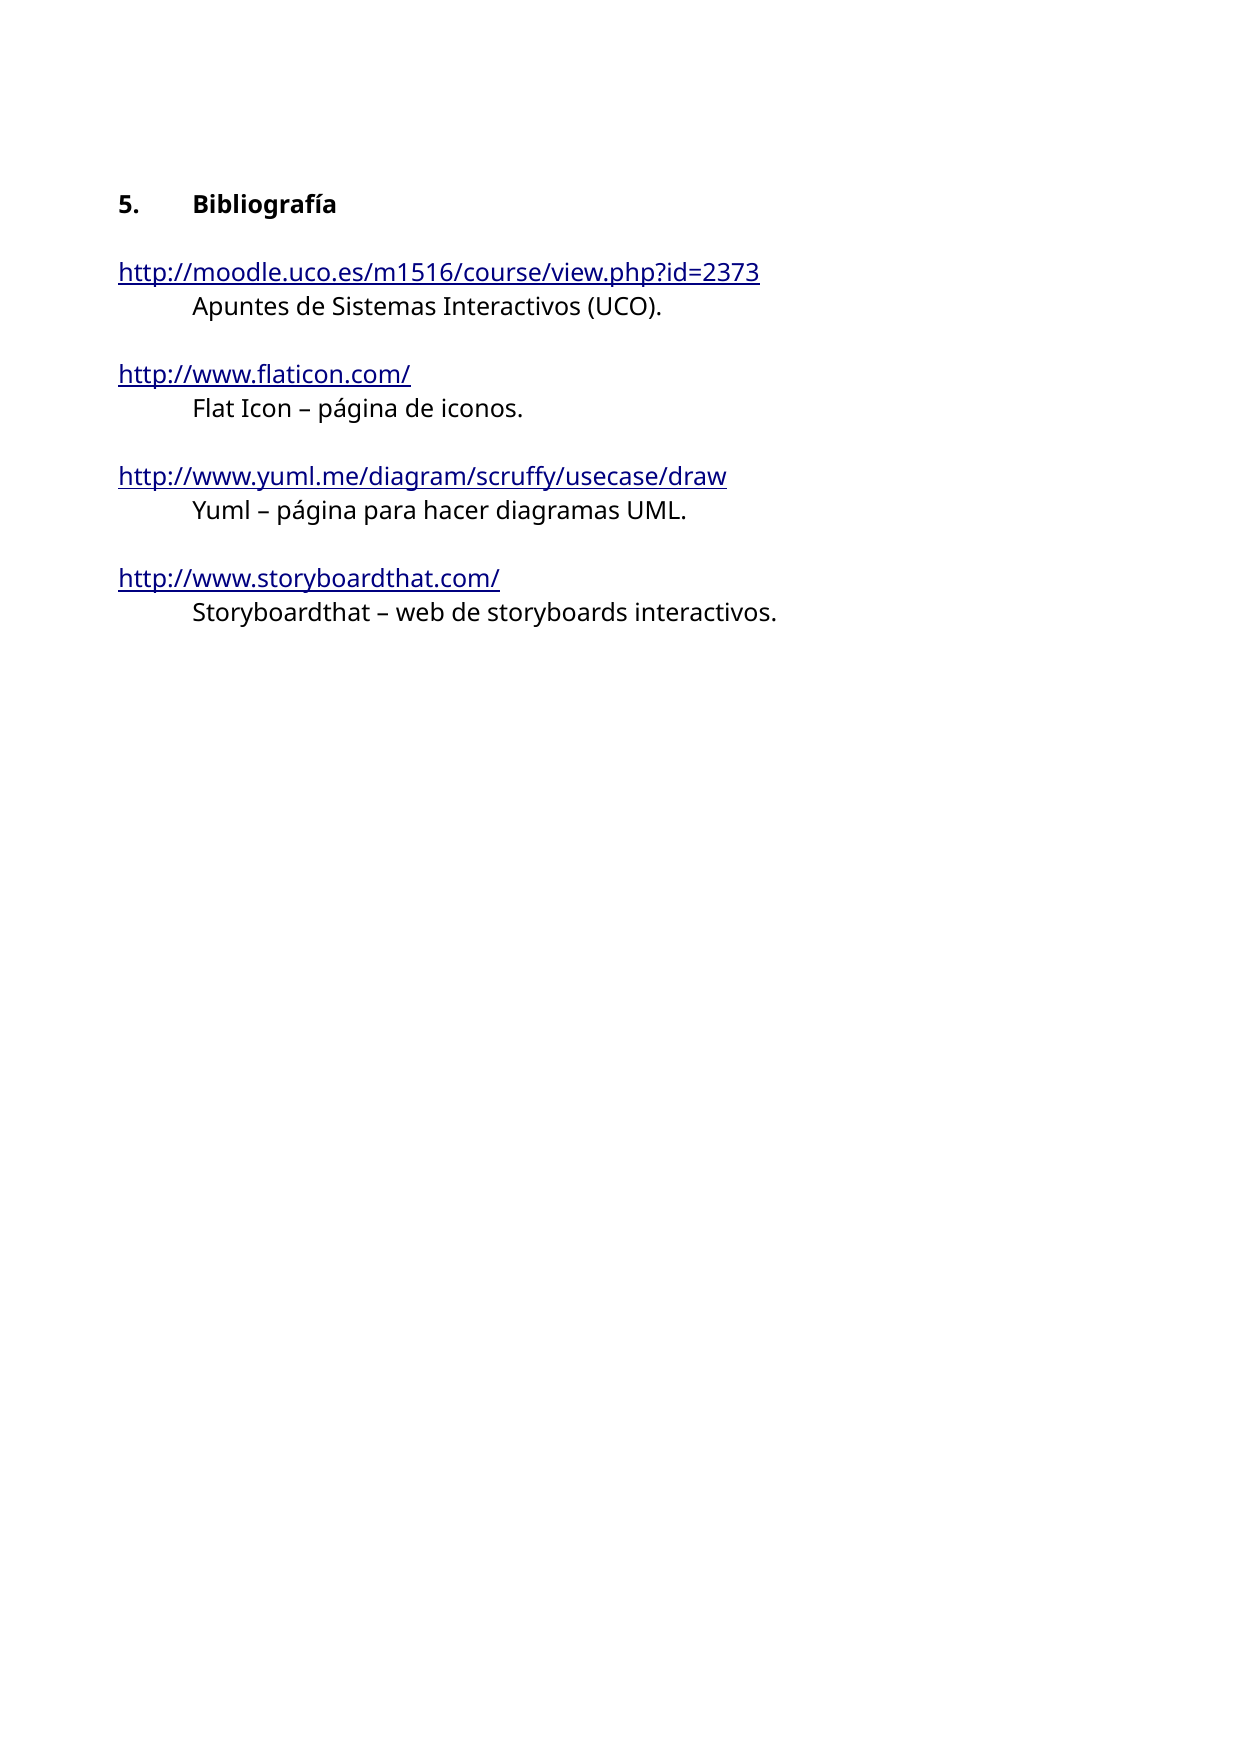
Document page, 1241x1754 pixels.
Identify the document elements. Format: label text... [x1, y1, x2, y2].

text http://moodle.uco.es/m1516/course/view.php?id=2373 [118, 254, 1122, 288]
text Flat Icon – página de iconos. [118, 391, 1122, 425]
text Storyboardthat – web de storyboards interactivos. [118, 595, 1122, 629]
text 5. Bibliografía [118, 186, 1122, 220]
text Yuml – página para hacer diagramas UML. [118, 493, 1122, 527]
text http://www.yuml.me/diagram/scruffy/usecase/draw [118, 459, 1122, 493]
text http://www.flaticon.com/ [118, 357, 1122, 391]
text Apuntes de Sistemas Interactivos (UCO). [118, 288, 1122, 322]
text http://www.storyboardthat.com/ [118, 561, 1122, 595]
